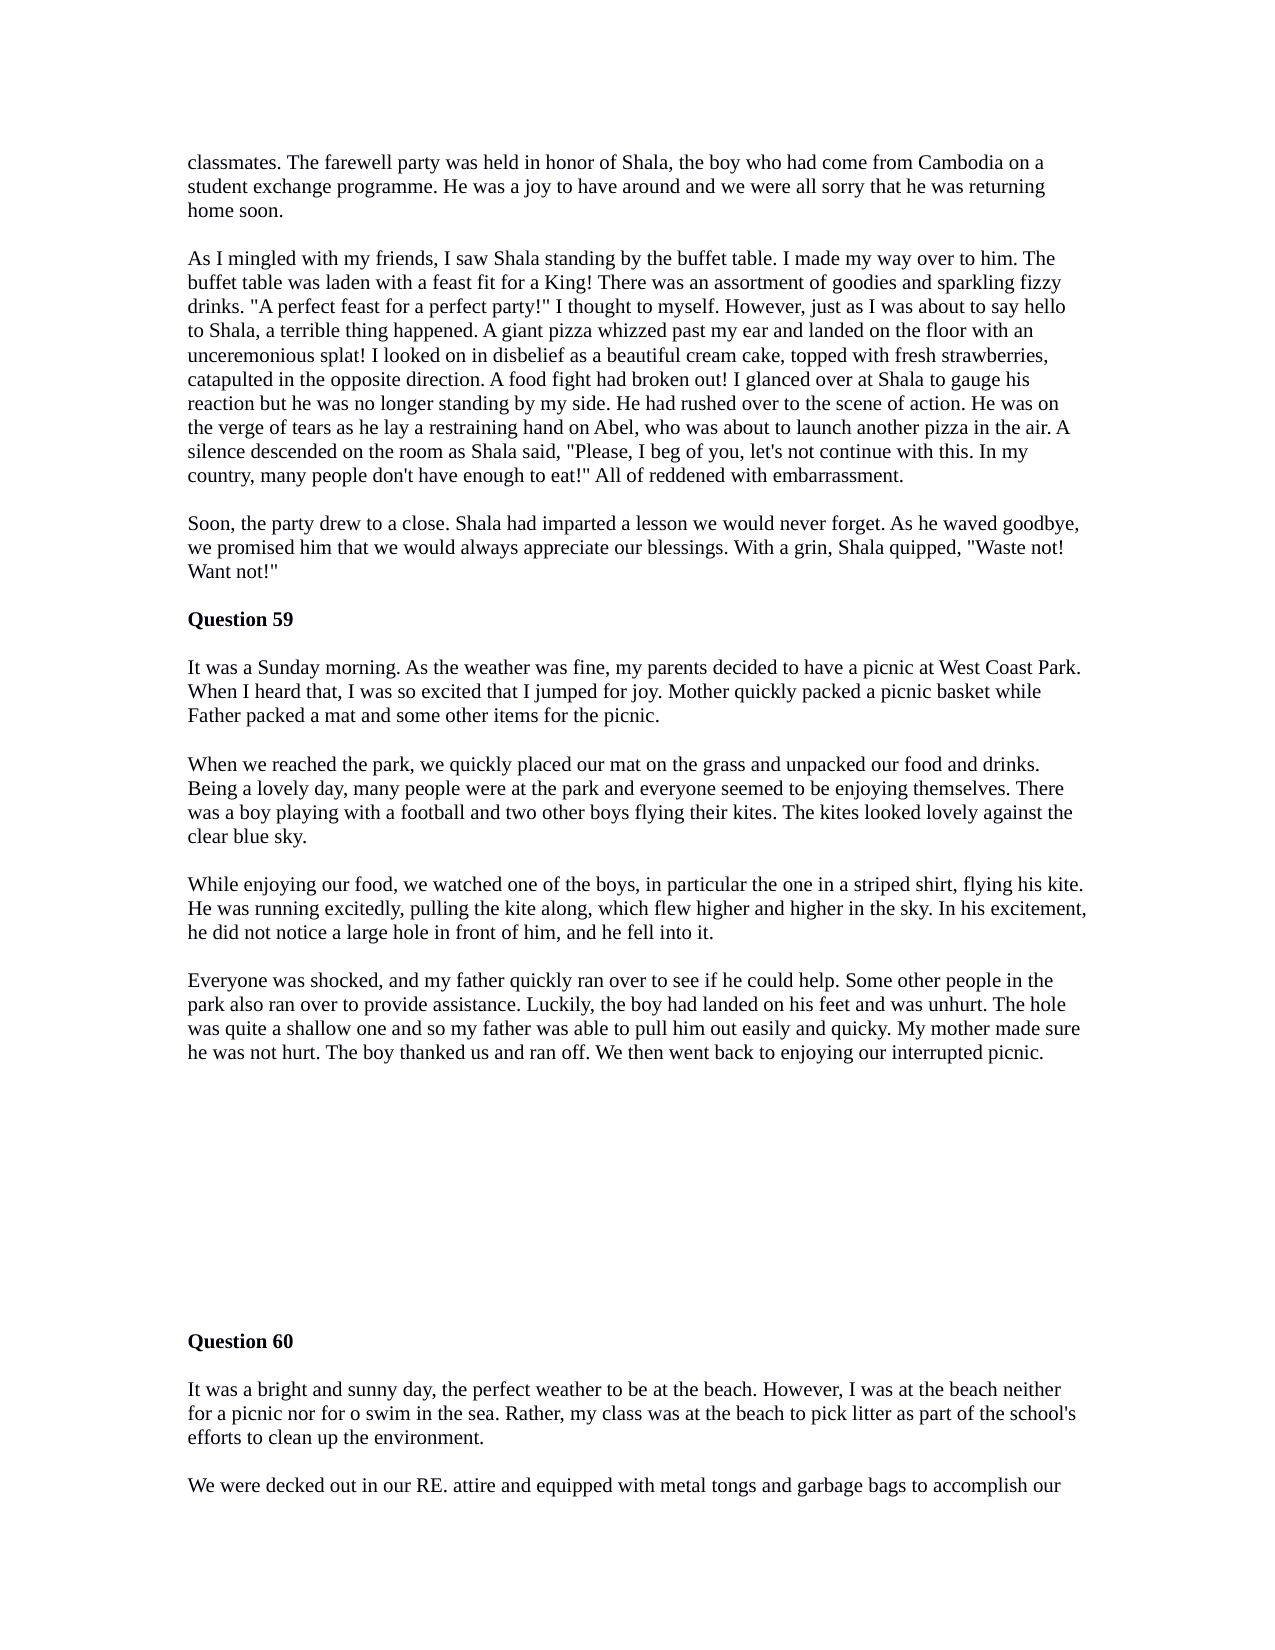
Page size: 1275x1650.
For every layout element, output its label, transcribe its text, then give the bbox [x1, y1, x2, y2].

text Everyone was shocked, and my father quickly ran over to see if he could help. Some other people in the park also ran over to provide assistance. Luckily, the boy had landed on his feet and was unhurt. The hole was quite a shallow one and so my father was able to pull him out easily and quicky. My mother made sure he was not hurt. The boy thanked us and ran off. We then went back to enjoying our interrupted picnic. [187, 968, 1087, 1064]
text Soon, the party drew to a close. Shala had imparted a lesson we would never forget. As he waved goodbye, we promised him that we would always appreciate our blessings. With a grin, Shala quipped, "Waste not! Want not!" [187, 511, 1087, 583]
text It was a Sunday morning. As the weather was fine, my parents decided to have a picnic at West Coast Park. When I heard that, I was so excited that I jumped for joy. Mother quickly packed a picnic basket while Father packed a mat and some other items for the picnic. [187, 655, 1087, 727]
text When we reached the park, we quickly placed our mat on the grass and unpacked our food and drinks. Being a lovely day, many people were at the park and everyone seemed to be enjoying themselves. There was a boy playing with a football and two other boys flying their kites. The kites looked lovely against the clear blue sky. [187, 752, 1087, 848]
text We were decked out in our RE. attire and equipped with metal tongs and garbage bags to accomplish our [187, 1473, 1087, 1497]
text While enjoying our food, we watched one of the boys, in particular the one in a striped shirt, flying his kite. He was running excitedly, pulling the kite along, which flew higher and higher in the sky. In his excitement, he did not notice a large hole in front of him, and he fell into it. [187, 872, 1087, 944]
text As I mingled with my friends, I saw Shala standing by the buffet table. I made my way over to him. The buffet table was laden with a feast fit for a King! There was an assortment of goodies and sparkling fizzy drinks. "A perfect feast for a perfect party!" I thought to myself. However, just as I was about to say hello to Shala, a terrible thing happened. A giant pizza whizzed past my ear and landed on the floor with an unceremonious splat! I looked on in disbelief as a beautiful cream cake, topped with fresh strawberries, catapulted in the opposite direction. A food fight had broken out! I glanced over at Shala to gauge his reaction but he was no longer standing by my side. He had rushed over to the scene of action. He was on the verge of tears as he lay a restraining hand on Abel, who was about to launch another pizza in the air. A silence descended on the room as Shala said, "Please, I beg of you, let's not continue with this. In my country, many people don't have enough to eat!" All of reddened with embarrassment. [187, 246, 1087, 487]
text Question 60 [187, 1329, 1087, 1353]
text Question 59 [187, 607, 1087, 631]
text classmates. The farewell party was held in honor of Shala, the boy who had come from Cambodia on a student exchange programme. He was a joy to have around and we were all sorry that he was returning home soon. [187, 150, 1087, 222]
text It was a bright and sunny day, the perfect weather to be at the beach. However, I was at the beach neither for a picnic nor for o swim in the sea. Rather, my class was at the beach to pick litter as part of the school's efforts to clean up the environment. [187, 1377, 1087, 1449]
